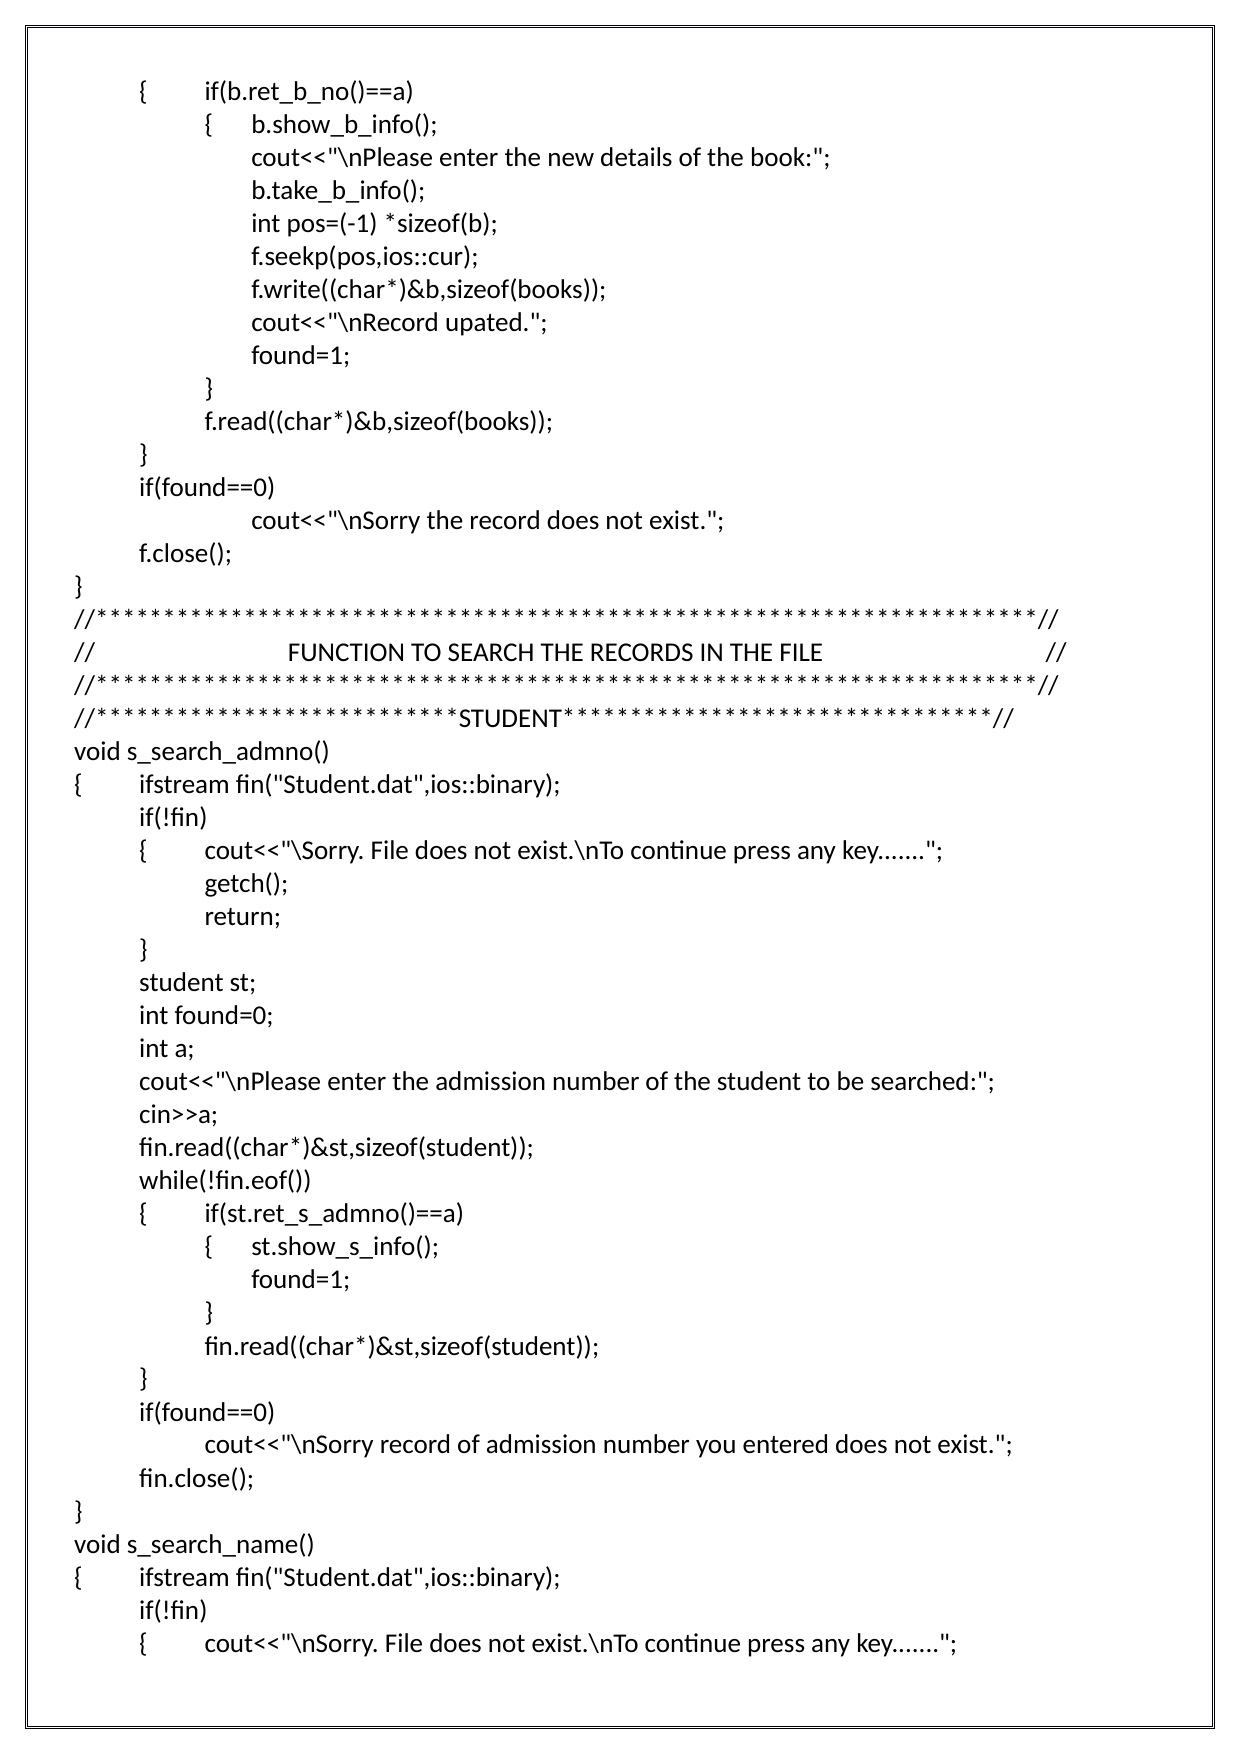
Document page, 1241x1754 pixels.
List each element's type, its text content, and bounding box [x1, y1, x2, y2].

text found=1; [74, 1263, 1181, 1296]
text //***************************STUDENT********************************// [74, 701, 1181, 734]
text if(found==0) [74, 470, 1181, 503]
text } [74, 569, 1181, 602]
text int a; [74, 1031, 1181, 1064]
text fin.close(); [74, 1461, 1181, 1494]
text if(!fin) [74, 1593, 1181, 1626]
text { if(st.ret_s_admno()==a) [74, 1197, 1181, 1229]
text //**********************************************************************// [74, 668, 1181, 701]
text { ifstream fin("Student.dat",ios::binary); [74, 1560, 1181, 1593]
text { b.show_b_info(); [74, 107, 1181, 140]
text cout<<"\nPlease enter the admission number of the student to be searched:"; [74, 1064, 1181, 1097]
text { cout<<"\nSorry. File does not exist.\nTo continue press any key......."; [74, 1626, 1181, 1659]
text { if(b.ret_b_no()==a) [74, 74, 1181, 107]
text } [74, 932, 1181, 965]
text { st.show_s_info(); [74, 1229, 1181, 1263]
text cout<<"\nRecord upated."; [74, 305, 1181, 338]
text } [74, 1362, 1181, 1395]
text return; [74, 899, 1181, 932]
text student st; [74, 965, 1181, 998]
text // FUNCTION TO SEARCH THE RECORDS IN THE FILE // [74, 635, 1181, 668]
text } [74, 1296, 1181, 1329]
text getch(); [74, 866, 1181, 899]
text b.take_b_info(); [74, 173, 1181, 206]
text } [74, 437, 1181, 470]
text int pos=(-1) *sizeof(b); [74, 206, 1181, 239]
text cout<<"\nSorry record of admission number you entered does not exist."; [74, 1428, 1181, 1461]
text { ifstream fin("Student.dat",ios::binary); [74, 767, 1181, 800]
text f.write((char*)&b,sizeof(books)); [74, 272, 1181, 305]
text f.close(); [74, 536, 1181, 569]
text if(!fin) [74, 800, 1181, 833]
text int found=0; [74, 998, 1181, 1031]
text cin>>a; [74, 1097, 1181, 1131]
text cout<<"\nPlease enter the new details of the book:"; [74, 140, 1181, 173]
text while(!fin.eof()) [74, 1163, 1181, 1197]
text f.read((char*)&b,sizeof(books)); [74, 404, 1181, 437]
text fin.read((char*)&st,sizeof(student)); [74, 1131, 1181, 1163]
text fin.read((char*)&st,sizeof(student)); [74, 1329, 1181, 1362]
text { cout<<"\Sorry. File does not exist.\nTo continue press any key......."; [74, 833, 1181, 866]
text } [74, 371, 1181, 404]
text } [74, 1494, 1181, 1527]
text f.seekp(pos,ios::cur); [74, 239, 1181, 272]
text if(found==0) [74, 1395, 1181, 1428]
text cout<<"\nSorry the record does not exist."; [74, 503, 1181, 536]
text void s_search_admno() [74, 734, 1181, 767]
text found=1; [74, 338, 1181, 371]
text //**********************************************************************// [74, 602, 1181, 635]
text void s_search_name() [74, 1527, 1181, 1560]
